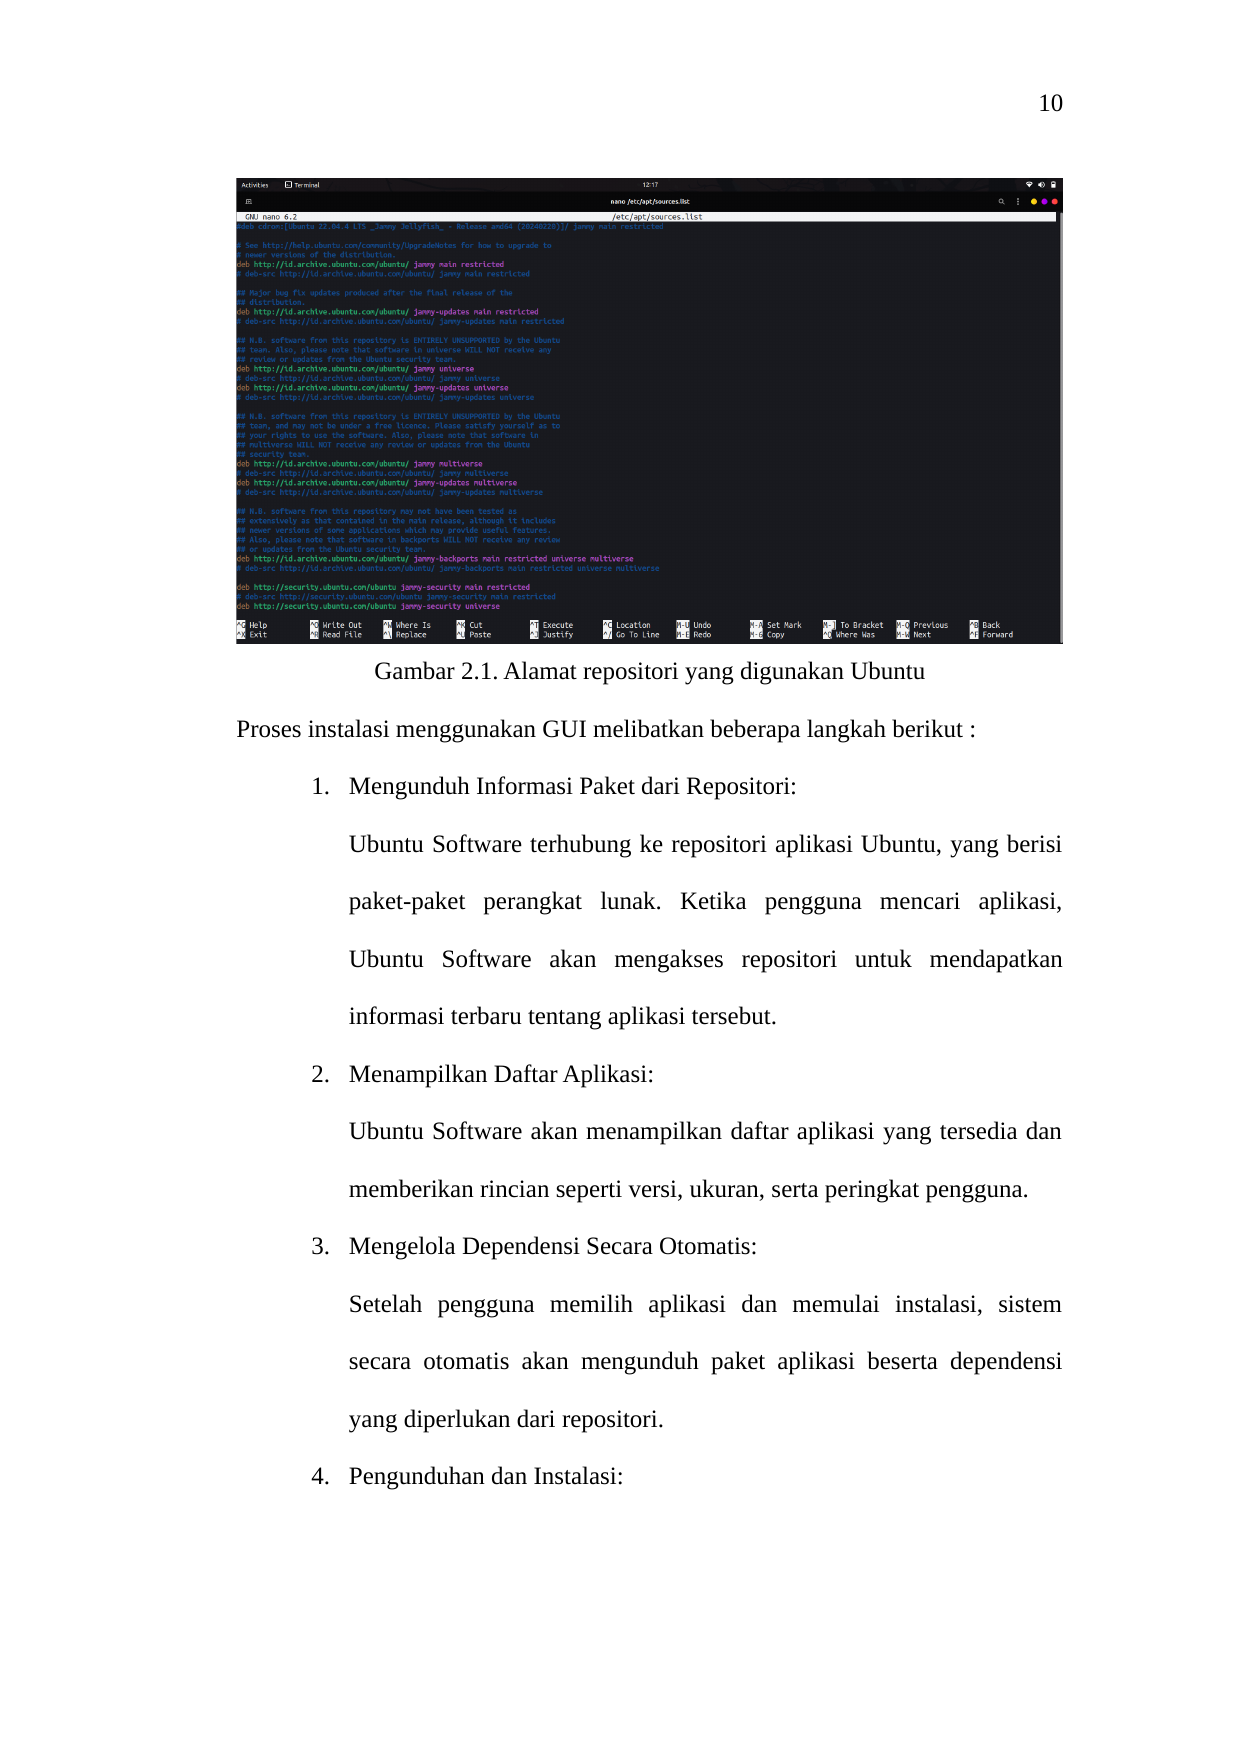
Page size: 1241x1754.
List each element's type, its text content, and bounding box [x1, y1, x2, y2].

text Gambar 2.1. Alamat repositori yang digunakan Ubuntu [236, 644, 1063, 685]
list Menampilkan Daftar Aplikasi: [311, 1059, 1063, 1088]
list Mengelola Dependensi Secara Otomatis: [311, 1231, 1063, 1260]
list Ubuntu Software terhubung ke repositori aplikasi Ubuntu, yang berisi paket-paket perangkat lunak. Ketika pengguna mencari aplikasi, Ubuntu Software akan mengakses repositori untuk mendapatkan informasi terbaru tentang aplikasi tersebut. [311, 829, 1063, 1030]
list Setelah pengguna memilih aplikasi dan memulai instalasi, sistem secara otomatis akan mengunduh paket aplikasi beserta dependensi yang diperlukan dari repositori. [311, 1289, 1063, 1433]
list Ubuntu Software akan menampilkan daftar aplikasi yang tersedia dan memberikan rincian seperti versi, ukuran, serta peringkat pengguna. [311, 1116, 1063, 1203]
picture [236, 178, 1063, 644]
text [236, 165, 1063, 178]
list Pengunduhan dan Instalasi: [311, 1461, 1063, 1490]
text Proses instalasi menggunakan GUI melibatkan beberapa langkah berikut : [236, 685, 1063, 743]
list Mengunduh Informasi Paket dari Repositori: [311, 771, 1063, 800]
